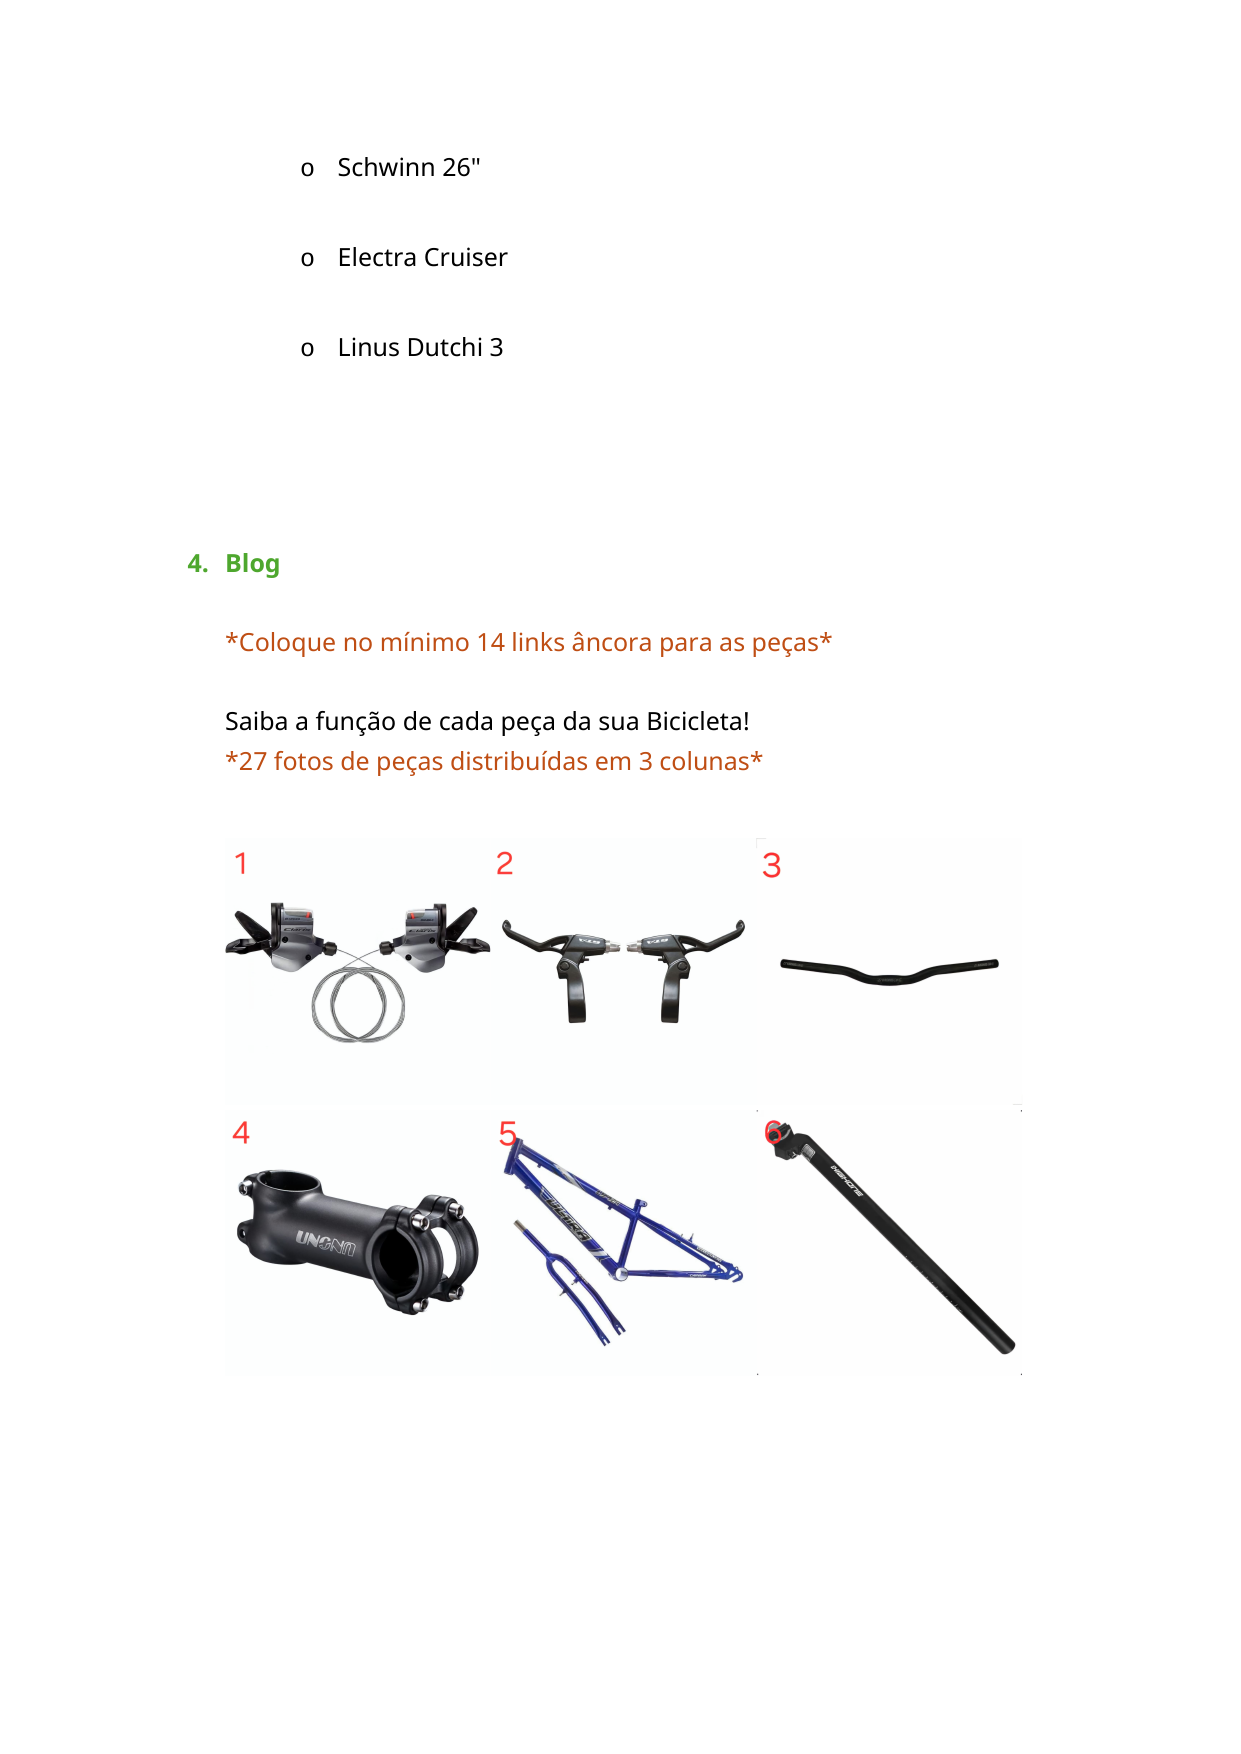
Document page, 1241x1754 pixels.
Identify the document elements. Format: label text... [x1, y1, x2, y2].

list *Coloque no mínimo 14 links âncora para as peças* [225, 625, 1090, 659]
list *27 fotos de peças distribuídas em 3 colunas* [225, 743, 1090, 777]
list Linus Dutchi 3 [300, 329, 1090, 364]
list Electra Cruiser [300, 240, 1090, 274]
list Schwinn 26" [300, 150, 1090, 184]
list Saiba a função de cada peça da sua Bicicleta! [225, 704, 1090, 738]
list Blog [187, 546, 1090, 580]
